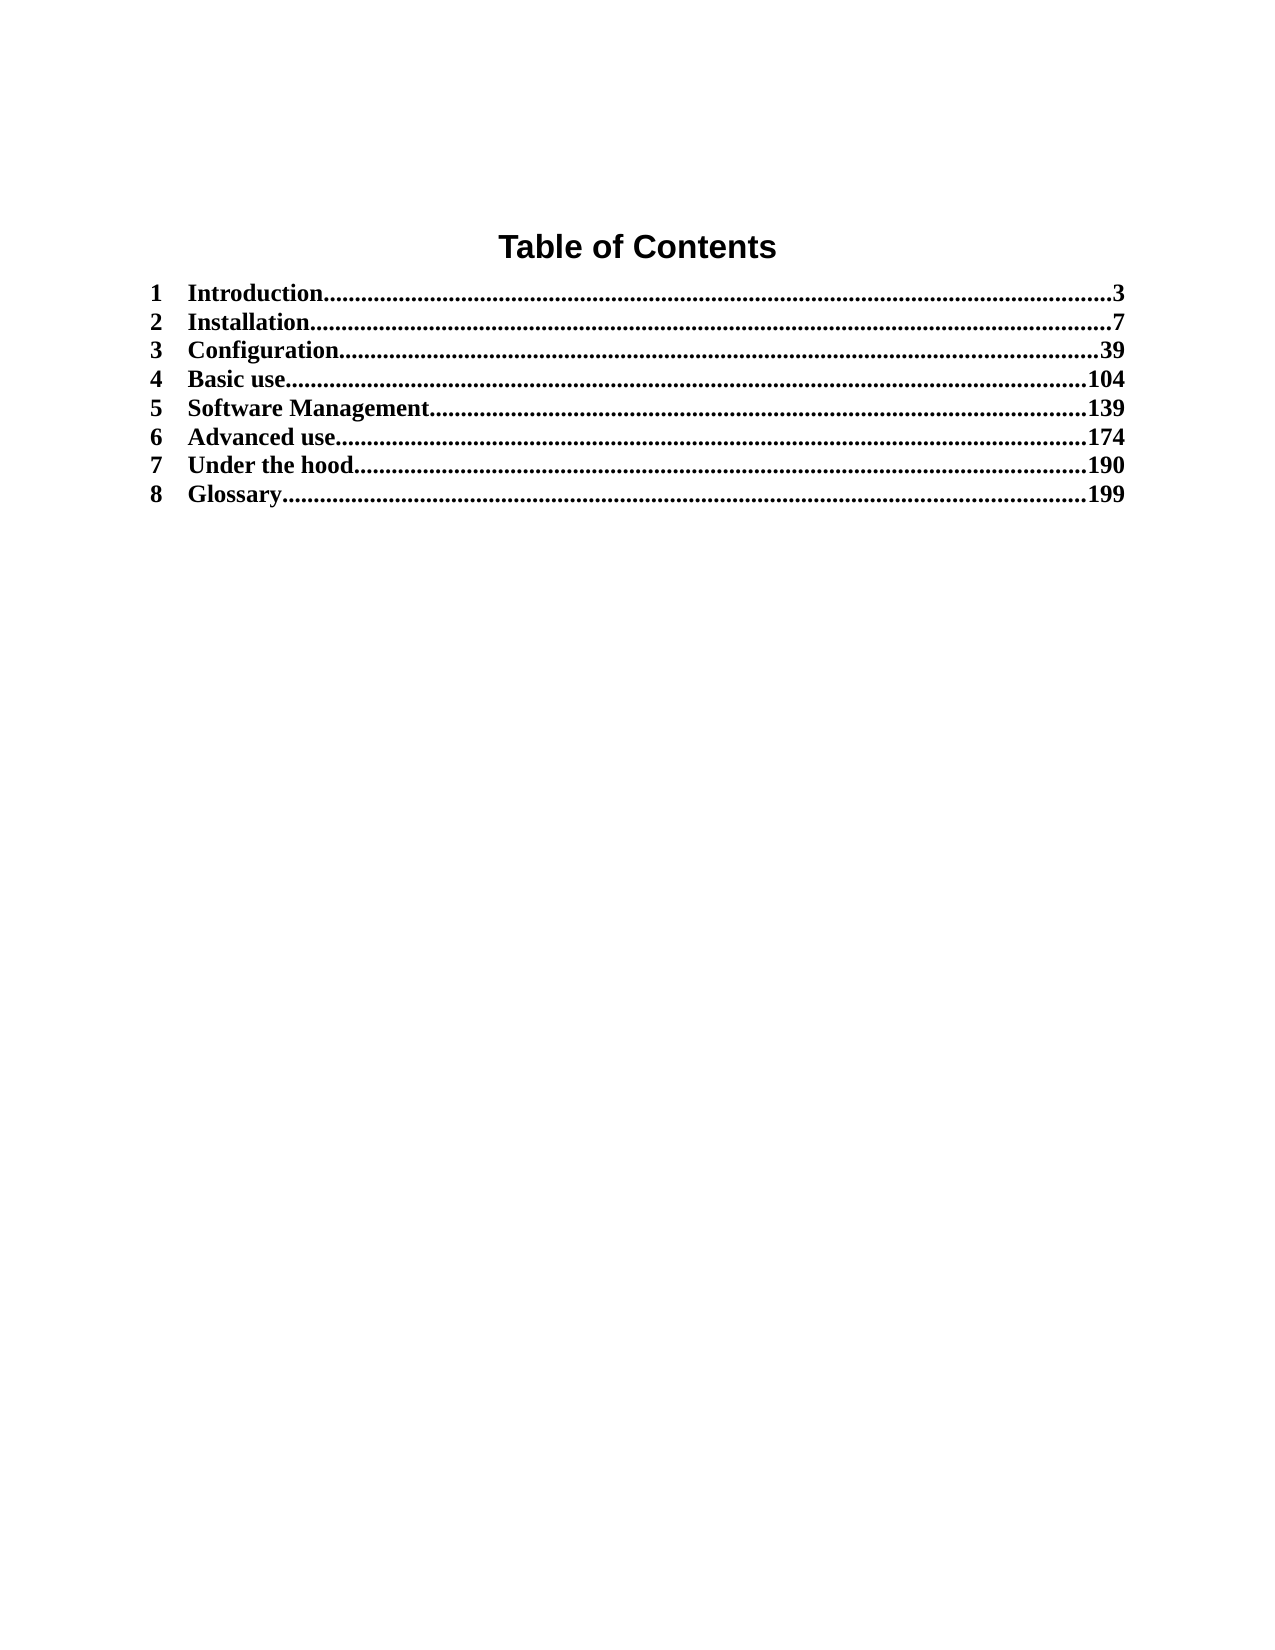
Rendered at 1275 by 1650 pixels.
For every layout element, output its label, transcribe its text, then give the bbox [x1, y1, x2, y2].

subtitle Table of Contents [150, 227, 1125, 265]
